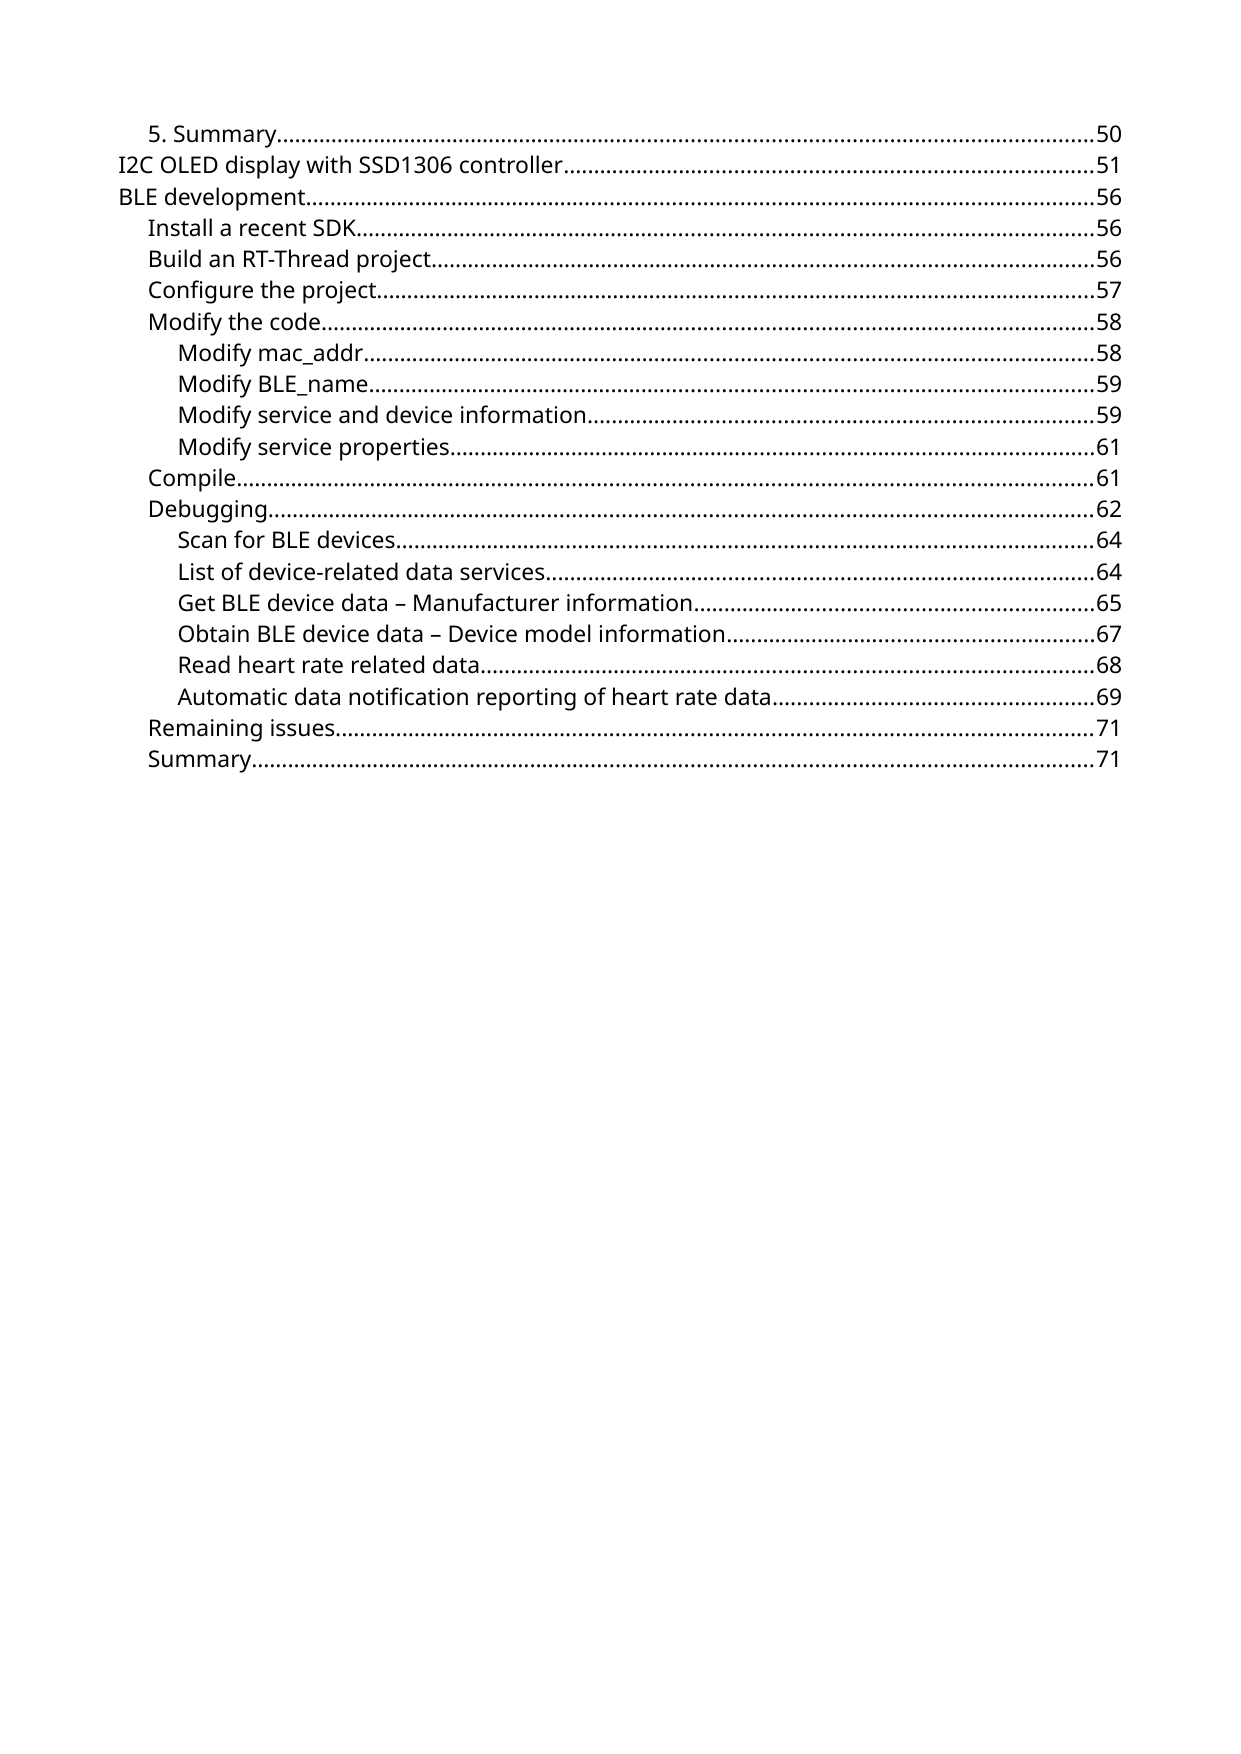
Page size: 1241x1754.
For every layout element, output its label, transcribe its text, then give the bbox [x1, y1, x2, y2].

text Get BLE device data – Manufacturer information 65 [177, 587, 1122, 618]
text List of device-related data services 64 [177, 556, 1122, 587]
text Obtain BLE device data – Device model information 67 [177, 618, 1122, 649]
text Build an RT-Thread project 56 [148, 243, 1122, 274]
text Configure the project 57 [148, 274, 1122, 306]
text 5. Summary 50 [148, 118, 1122, 149]
text Summary 71 [148, 743, 1122, 774]
text Install a recent SDK 56 [148, 212, 1122, 243]
text Read heart rate related data 68 [177, 649, 1122, 681]
text Scan for BLE devices 64 [177, 524, 1122, 556]
text Modify service properties 61 [177, 431, 1122, 462]
text Modify BLE_name 59 [177, 368, 1122, 399]
text Modify mac_addr 58 [177, 337, 1122, 368]
text BLE development 56 [118, 181, 1122, 212]
text Debugging 62 [148, 493, 1122, 524]
text I2C OLED display with SSD1306 controller 51 [118, 149, 1122, 181]
text Modify service and device information 59 [177, 399, 1122, 431]
text Modify the code 58 [148, 306, 1122, 337]
text Automatic data notification reporting of heart rate data 69 [177, 681, 1122, 712]
text Remaining issues 71 [148, 712, 1122, 743]
text Compile 61 [148, 462, 1122, 493]
